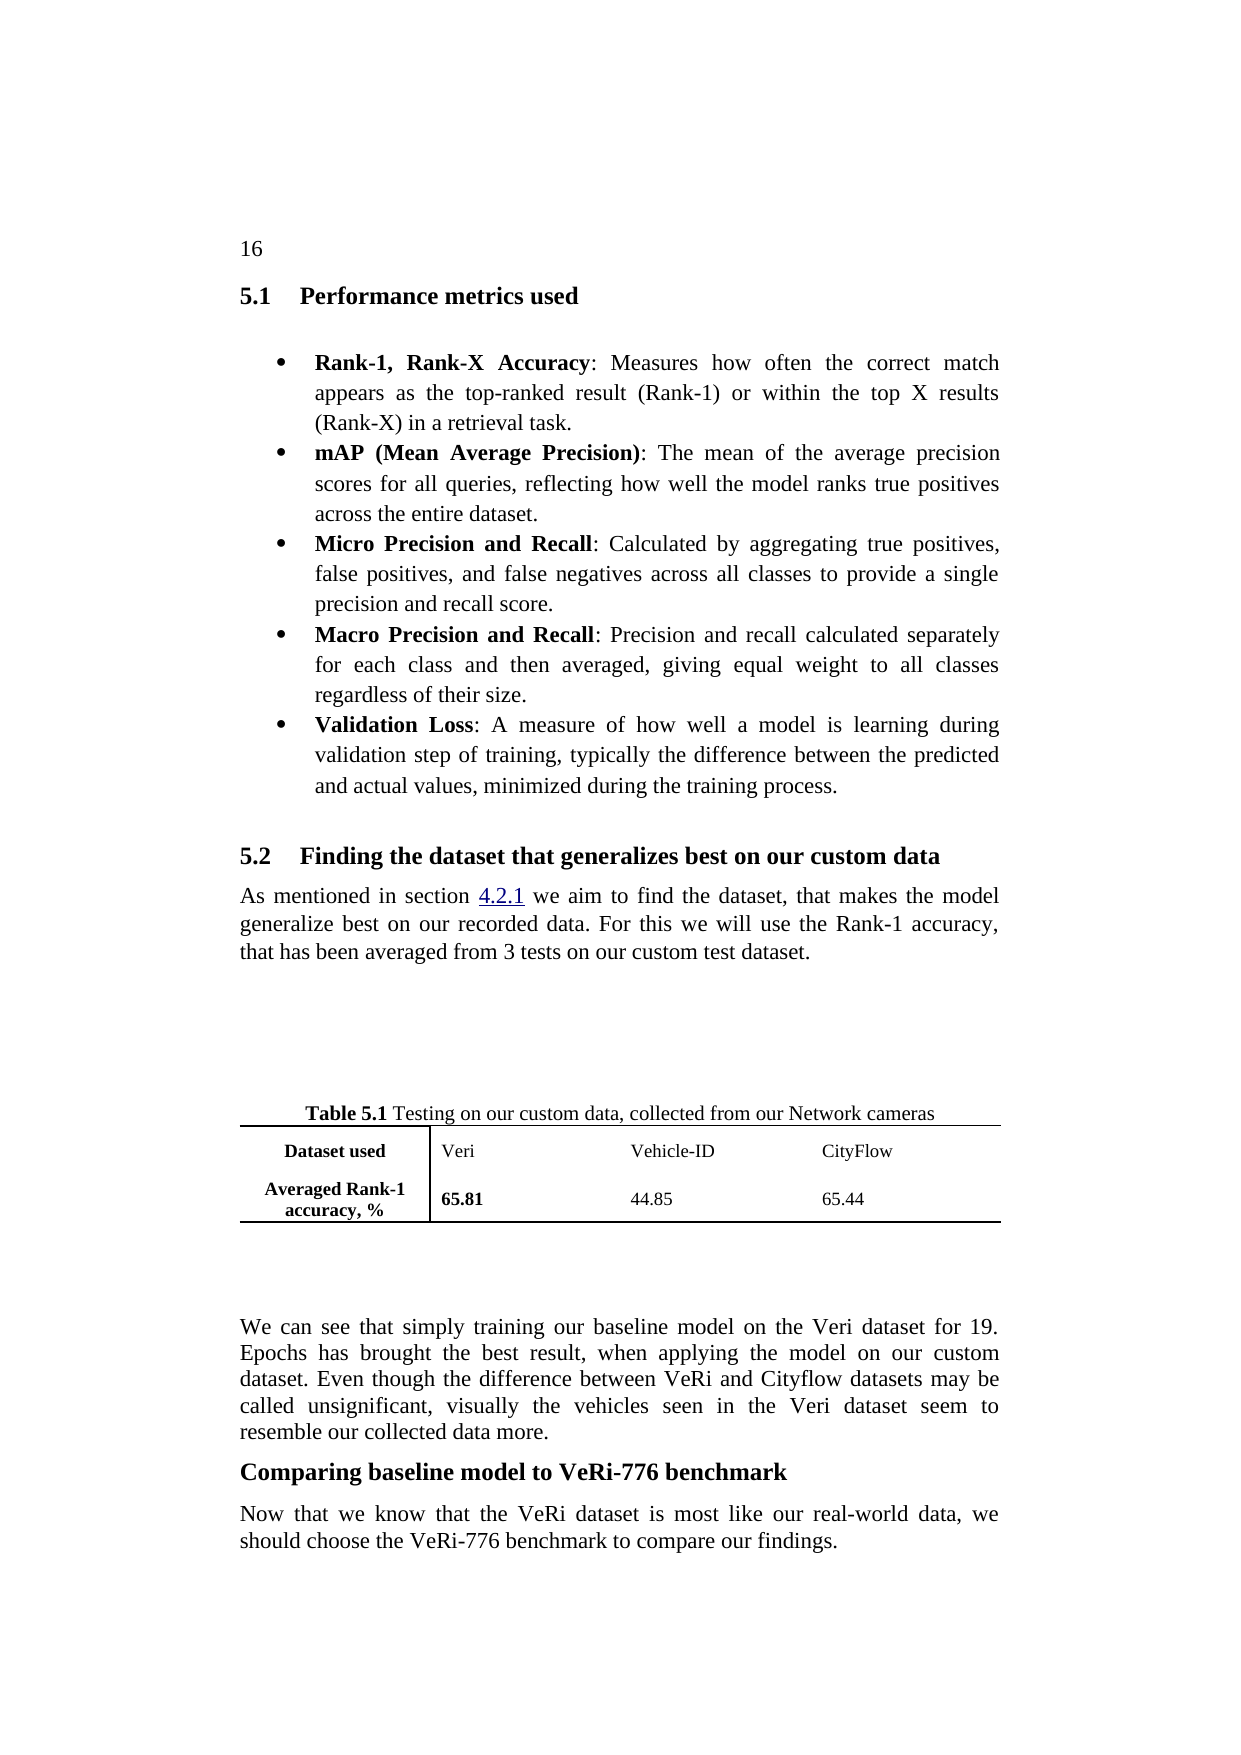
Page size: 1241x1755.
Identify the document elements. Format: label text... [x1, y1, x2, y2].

table_header Veri [431, 1126, 619, 1163]
subtitle Performance metrics used [239, 281, 1001, 310]
text We can see that simply training our baseline model on the Veri dataset for 19. Epochs has brought the best result, when applying the model on our custom dataset. Even though the difference between VeRi and Cityflow datasets may be called unsignificant, visually the vehicles seen in the Veri dataset seem to resemble our collected data more. [239, 1313, 1001, 1444]
table_cell 65.44 [811, 1165, 1001, 1221]
list Macro Precision and Recall: Precision and recall calculated separately for each class and then averaged, giving equal weight to all classes regardless of their size. [277, 621, 1001, 707]
subtitle Comparing baseline model to VeRi-776 benchmark [239, 1457, 1001, 1486]
text Now that we know that the VeRi dataset is most like our real-world data, we should choose the VeRi-776 benchmark to compare our findings. [239, 1500, 1001, 1553]
table_cell 44.85 [619, 1165, 811, 1221]
table_header CityFlow [811, 1126, 1001, 1163]
list Validation Loss: A measure of how well a model is learning during validation step of training, typically the difference between the predicted and actual values, minimized during the training process. [277, 711, 1001, 798]
text Table 5.1 Testing on our custom data, collected from our Network cameras [239, 1101, 1001, 1125]
list mAP (Mean Average Precision): The mean of the average precision scores for all queries, reflecting how well the model ranks true positives across the entire dataset. [277, 439, 1001, 526]
list Micro Precision and Recall: Calculated by aggregating true positives, false positives, and false negatives across all classes to provide a single precision and recall score. [277, 530, 1001, 617]
subtitle Finding the dataset that generalizes best on our custom data [239, 841, 1001, 869]
table_header Dataset used [240, 1127, 429, 1163]
table_header Vehicle-ID [619, 1126, 811, 1163]
list Rank-1, Rank-X Accuracy: Measures how often the correct match appears as the top-ranked result (Rank-1) or within the top X results (Rank-X) in a retrieval task. [277, 349, 1001, 436]
text As mentioned in section 4.2.1 we aim to find the dataset, that makes the model generalize best on our recorded data. For this we will use the Rank-1 accuracy, that has been averaged from 3 tests on our custom test dataset. [239, 882, 1001, 965]
table_cell Averaged Rank-1 accuracy, % [240, 1165, 429, 1221]
table_cell 65.81 [431, 1165, 619, 1221]
